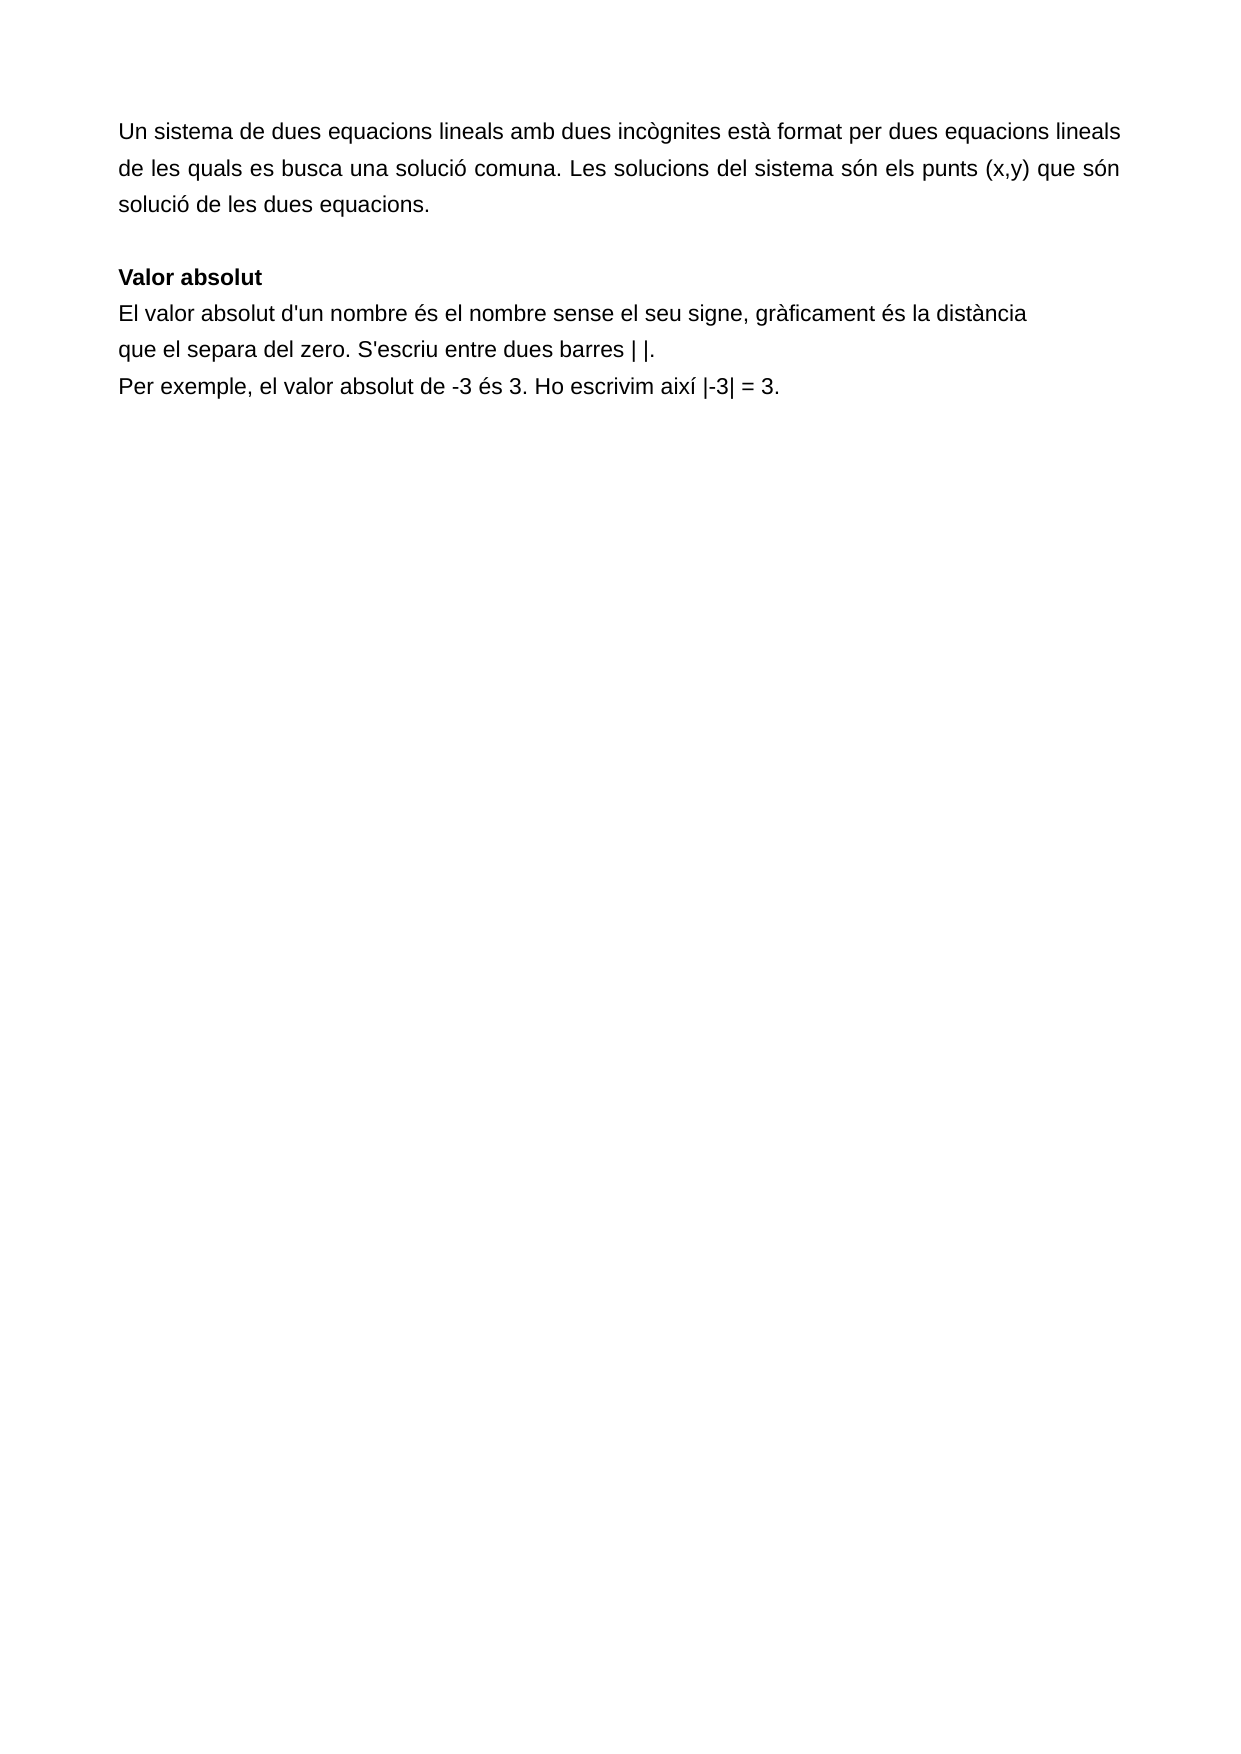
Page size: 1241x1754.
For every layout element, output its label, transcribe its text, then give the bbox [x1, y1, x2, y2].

text Per exemple, el valor absolut de -3 és 3. Ho escrivim així |-3| = 3. [118, 373, 1122, 399]
text Valor absolut [118, 263, 1122, 290]
text Un sistema de dues equacions lineals amb dues incògnites està format per dues equacions lineals de les quals es busca una solució comuna. Les solucions del sistema són els punts (x,y) que són solució de les dues equacions. [118, 118, 1122, 217]
text que el separa del zero. S'escriu entre dues barres | |. [118, 336, 1122, 363]
text El valor absolut d'un nombre és el nombre sense el seu signe, gràficament és la distància [118, 300, 1122, 326]
